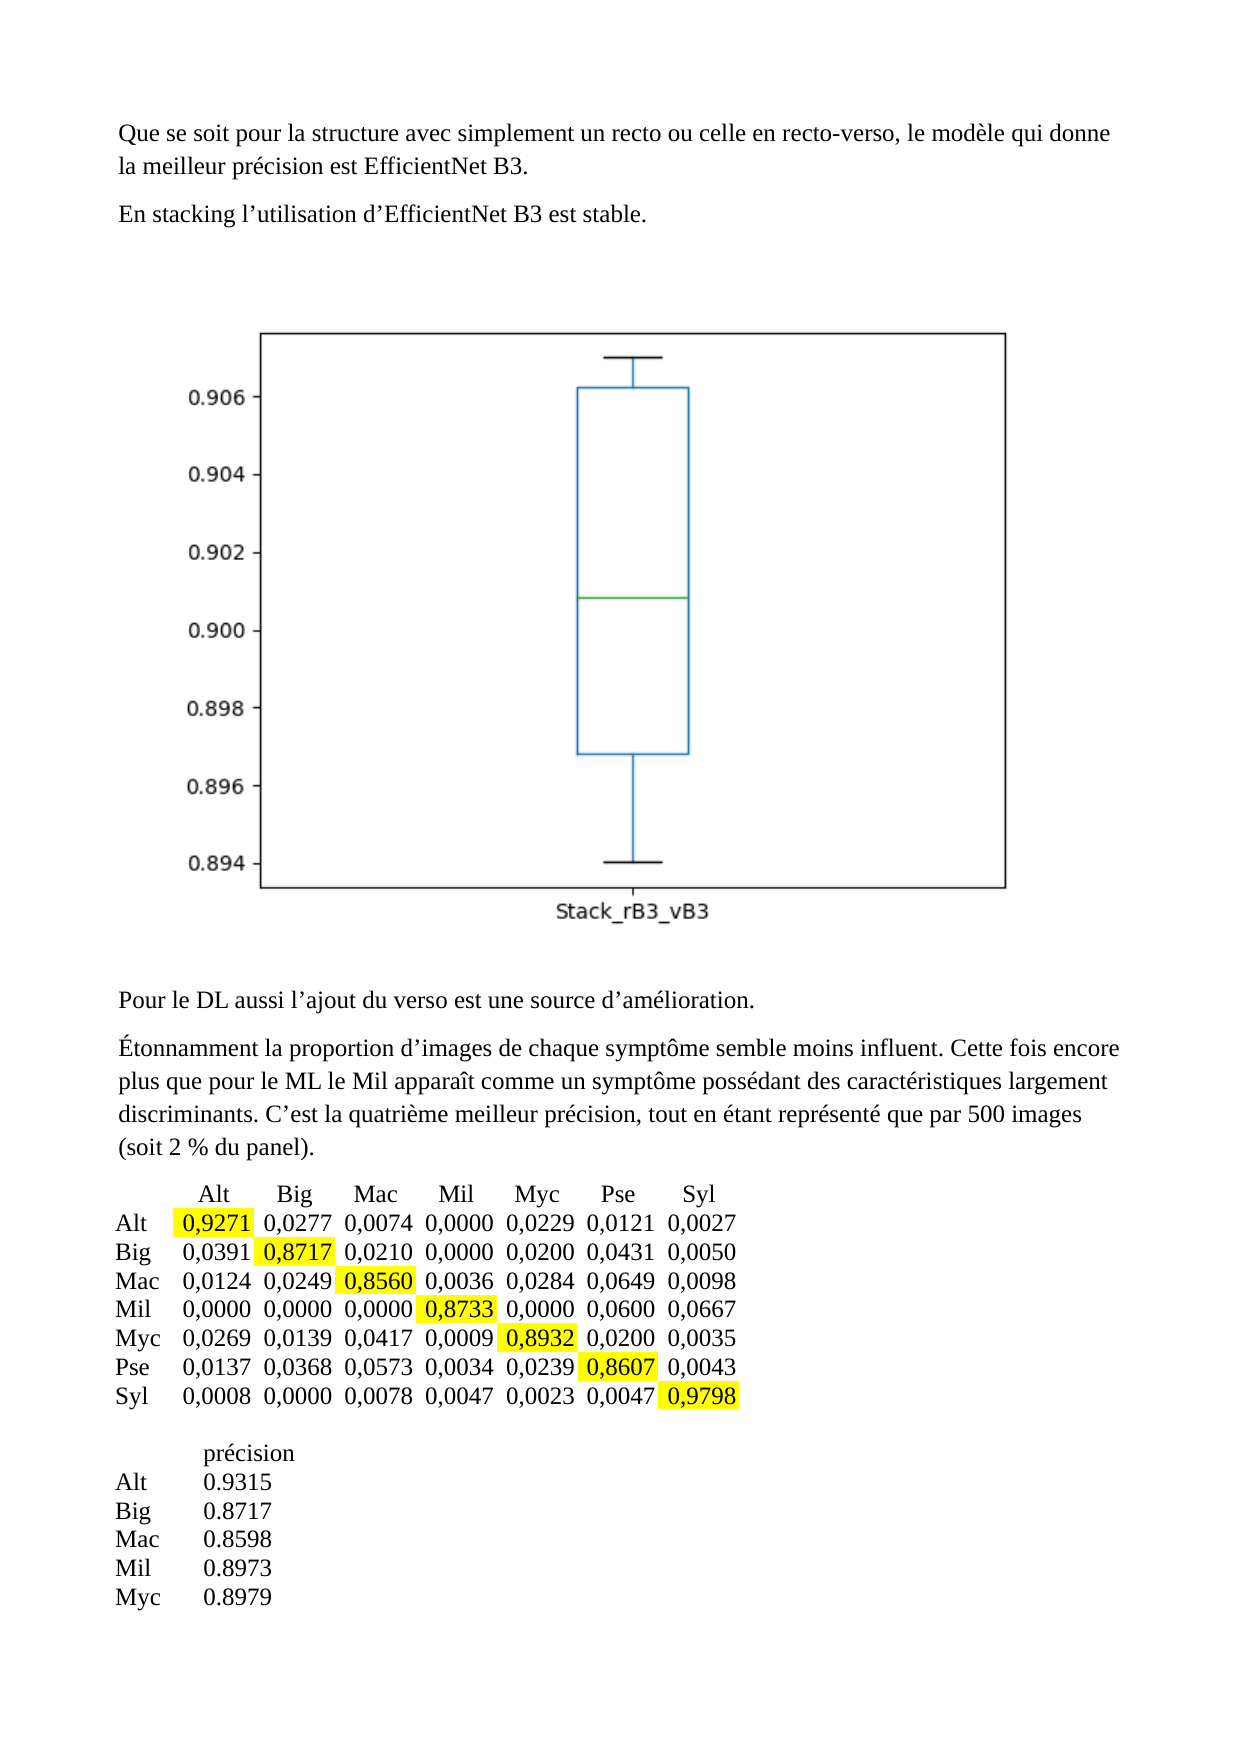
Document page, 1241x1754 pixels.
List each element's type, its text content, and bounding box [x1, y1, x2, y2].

text Pour le DL aussi l’ajout du verso est une source d’amélioration. [118, 985, 1122, 1014]
table_cell 0,0139 [254, 1323, 335, 1352]
table_cell 0,0121 [578, 1208, 658, 1237]
table_cell Myc [112, 1582, 200, 1611]
table_cell Big [112, 1496, 200, 1524]
table_cell 0,0035 [658, 1323, 739, 1352]
table_cell 0,0036 [416, 1266, 497, 1294]
table_cell Pse [112, 1352, 173, 1381]
table_cell 0,9798 [658, 1381, 739, 1409]
table_cell 0,0229 [497, 1208, 577, 1237]
table_cell 0,8717 [254, 1237, 335, 1266]
table_cell 0,0047 [578, 1381, 658, 1409]
table_cell 0.9315 [200, 1467, 313, 1496]
table_cell 0,0200 [578, 1323, 658, 1352]
table_cell 0,0600 [578, 1295, 658, 1323]
table_cell 0,0000 [416, 1237, 497, 1266]
table_cell 0,8733 [416, 1295, 497, 1323]
table_cell 0,0284 [497, 1266, 577, 1294]
table_cell 0,0249 [254, 1266, 335, 1294]
table_cell 0,0078 [335, 1381, 416, 1409]
table_cell 0.8717 [200, 1496, 313, 1524]
table_header Pse [578, 1180, 658, 1208]
table_header Alt [173, 1180, 254, 1208]
table_header Mil [416, 1180, 497, 1208]
table_cell 0,0277 [254, 1208, 335, 1237]
table_cell 0,0000 [416, 1208, 497, 1237]
table_cell 0,0023 [497, 1381, 577, 1409]
table_cell 0,0000 [254, 1295, 335, 1323]
table_cell 0,0027 [658, 1208, 739, 1237]
table_cell 0,0391 [173, 1237, 254, 1266]
table_cell 0,0000 [335, 1295, 416, 1323]
table_cell 0,0137 [173, 1352, 254, 1381]
table_cell 0,0239 [497, 1352, 577, 1381]
table_cell 0,0417 [335, 1323, 416, 1352]
table_cell Mac [112, 1266, 173, 1294]
table_cell Big [112, 1237, 173, 1266]
table_header Myc [497, 1180, 577, 1208]
table_cell 0,0074 [335, 1208, 416, 1237]
table_cell Mil [112, 1295, 173, 1323]
table_cell 0,0098 [658, 1266, 739, 1294]
table_header Mac [335, 1180, 416, 1208]
table_cell 0,0124 [173, 1266, 254, 1294]
table_cell 0,0200 [497, 1237, 577, 1266]
table_cell 0,9271 [173, 1208, 254, 1237]
table_cell 0,0034 [416, 1352, 497, 1381]
table_cell 0.8598 [200, 1525, 313, 1553]
table_cell 0,0008 [173, 1381, 254, 1409]
table_cell 0,0431 [578, 1237, 658, 1266]
table_header [112, 1180, 173, 1208]
table_cell 0,0050 [658, 1237, 739, 1266]
table_cell 0,0000 [254, 1381, 335, 1409]
text Que se soit pour la structure avec simplement un recto ou celle en recto-verso, le modèle qui donne la meilleur précision est EfficientNet B3. [118, 118, 1122, 180]
table_cell 0,0043 [658, 1352, 739, 1381]
table_cell 0,8560 [335, 1266, 416, 1294]
table_cell Alt [112, 1467, 200, 1496]
table_header [112, 1438, 200, 1467]
table_cell Mil [112, 1553, 200, 1582]
table_cell 0,8932 [497, 1323, 577, 1352]
table_cell 0,8607 [578, 1352, 658, 1381]
table_cell Alt [112, 1208, 173, 1237]
table_header Syl [658, 1180, 739, 1208]
table_cell 0,0573 [335, 1352, 416, 1381]
table_header Big [254, 1180, 335, 1208]
picture [140, 246, 1100, 967]
table_cell 0,0667 [658, 1295, 739, 1323]
table_cell Myc [112, 1323, 173, 1352]
table_cell 0,0210 [335, 1237, 416, 1266]
table_cell 0,0000 [497, 1295, 577, 1323]
table_cell 0,0368 [254, 1352, 335, 1381]
table_cell 0,0047 [416, 1381, 497, 1409]
table_cell Syl [112, 1381, 173, 1409]
table_cell 0.8979 [200, 1582, 313, 1611]
table_cell 0,0649 [578, 1266, 658, 1294]
text Étonnamment la proportion d’images de chaque symptôme semble moins influent. Cette fois encore plus que pour le ML le Mil apparaît comme un symptôme possédant des caractéristiques largement discriminants. C’est la quatrième meilleur précision, tout en étant représenté que par 500 images (soit 2 % du panel). [118, 1033, 1122, 1161]
table_cell Mac [112, 1525, 200, 1553]
table_cell 0.8973 [200, 1553, 313, 1582]
text En stacking l’utilisation d’EfficientNet B3 est stable. [118, 199, 1122, 227]
table_cell 0,0009 [416, 1323, 497, 1352]
table_header précision [200, 1438, 313, 1467]
table_cell 0,0269 [173, 1323, 254, 1352]
table_cell 0,0000 [173, 1295, 254, 1323]
